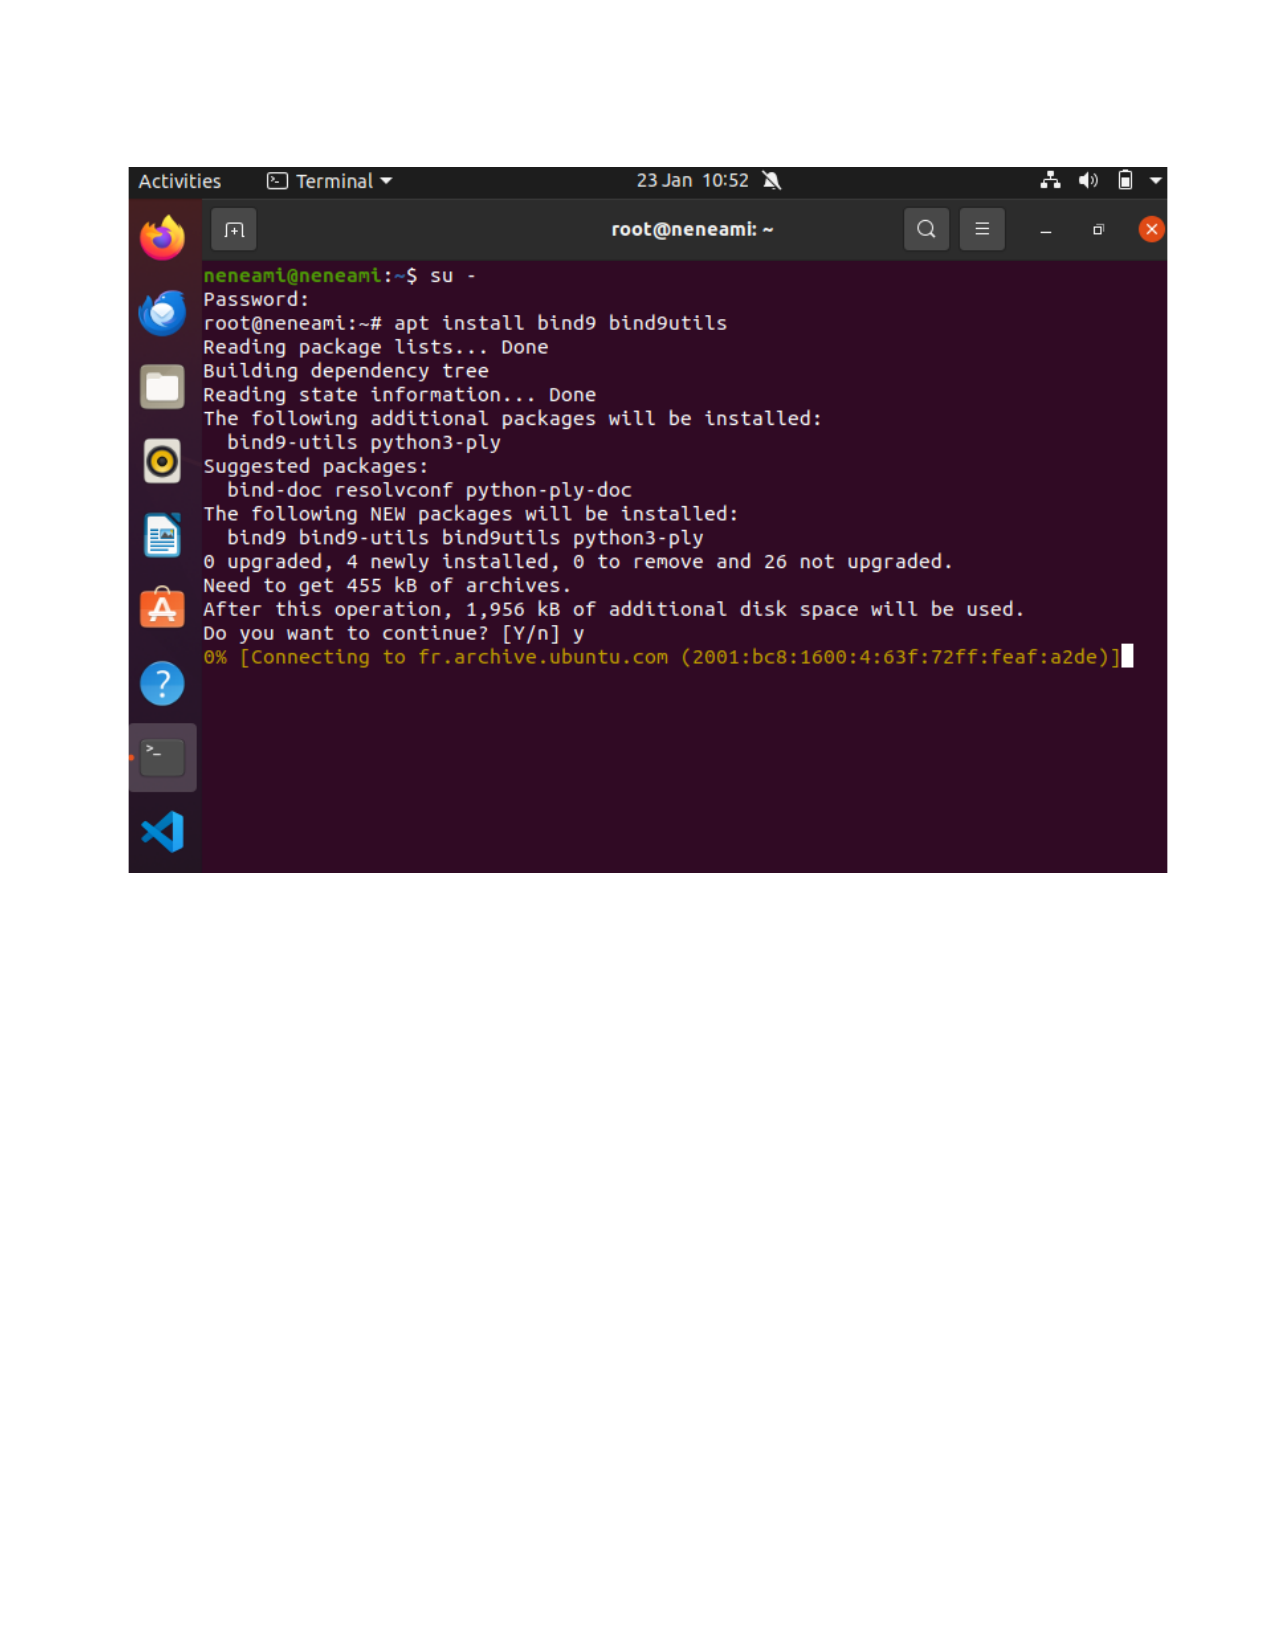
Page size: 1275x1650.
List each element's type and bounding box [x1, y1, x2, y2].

picture [128, 167, 1168, 873]
